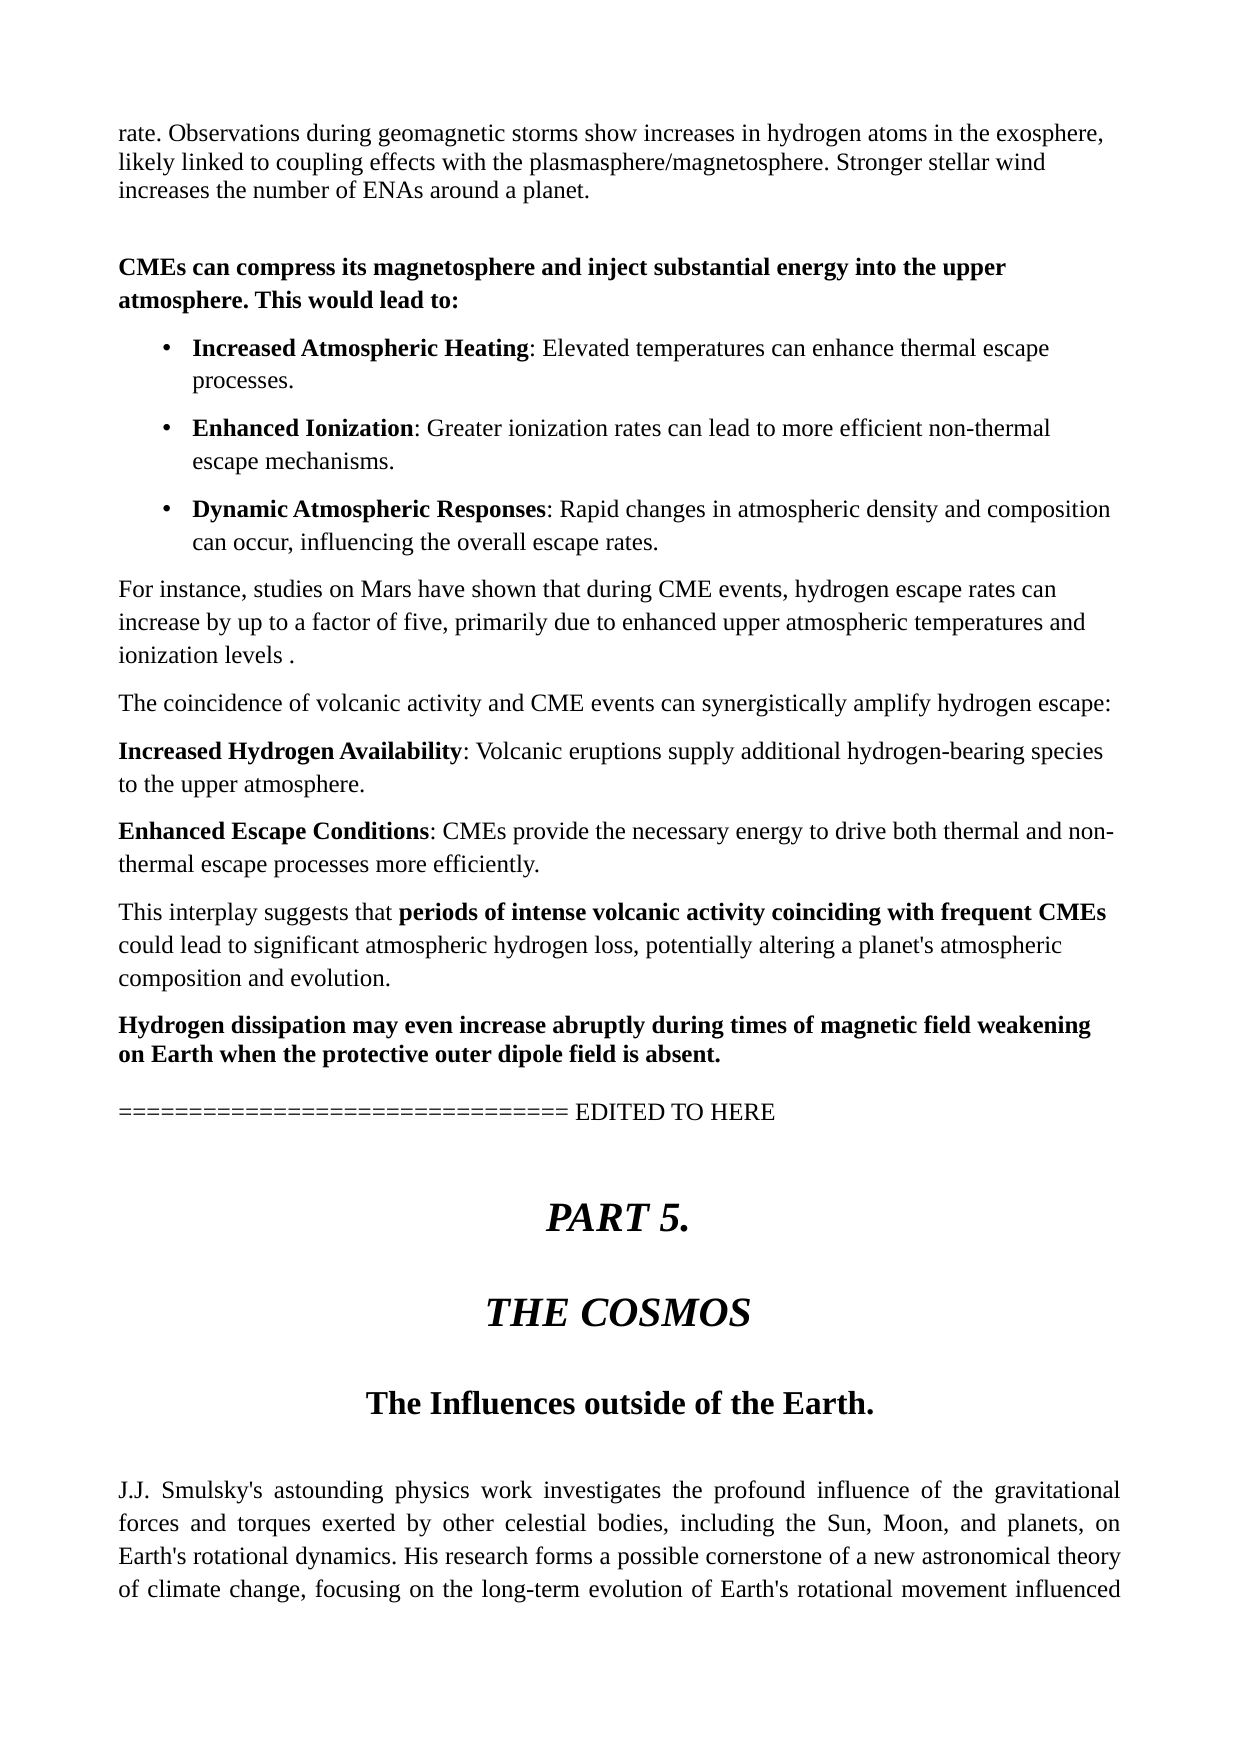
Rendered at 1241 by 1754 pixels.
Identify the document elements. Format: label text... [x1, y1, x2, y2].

text Enhanced Escape Conditions: CMEs provide the necessary energy to drive both thermal and non-thermal escape processes more efficiently. [118, 816, 1122, 878]
text rate. Observations during geomagnetic storms show increases in hydrogen atoms in the exosphere, likely linked to coupling effects with the plasmasphere/magnetosphere. Stronger stellar wind increases the number of ENAs around a planet. [118, 118, 1122, 204]
text Hydrogen dissipation may even increase abruptly during times of magnetic field weakening on Earth when the protective outer dipole field is absent. [118, 1011, 1122, 1068]
text CMEs can compress its magnetosphere and inject substantial energy into the upper atmosphere. This would lead to: [118, 252, 1122, 314]
text The coincidence of volcanic activity and CME events can synergistically amplify hydrogen escape: [118, 688, 1122, 717]
text This interplay suggests that periods of intense volcanic activity coinciding with frequent CMEs could lead to significant atmospheric hydrogen loss, potentially altering a planet's atmospheric composition and evolution. [118, 897, 1122, 992]
text PART 5. [118, 1192, 1122, 1240]
text For instance, studies on Mars have shown that during CME events, hydrogen escape rates can increase by up to a factor of five, primarily due to enhanced upper atmospheric temperatures and ionization levels . [118, 574, 1122, 669]
text ================================ EDITED TO HERE [118, 1097, 1122, 1126]
text THE COSMOS [118, 1288, 1122, 1336]
text J.J. Smulsky's astounding physics work investigates the profound influence of the gravitational forces and torques exerted by other celestial bodies, including the Sun, Moon, and planets, on Earth's rotational dynamics. His research forms a possible cornerstone of a new astronomical theory of climate change, focusing on the long-term evolution of Earth's rotational movement influenced [118, 1442, 1122, 1603]
text The Influences outside of the Earth. [118, 1383, 1122, 1422]
list Enhanced Ionization: Greater ionization rates can lead to more efficient non-thermal escape mechanisms. [162, 413, 1122, 475]
text Increased Hydrogen Availability: Volcanic eruptions supply additional hydrogen-bearing species to the upper atmosphere. [118, 736, 1122, 797]
list Increased Atmospheric Heating: Elevated temperatures can enhance thermal escape processes. [162, 333, 1122, 394]
list Dynamic Atmospheric Responses: Rapid changes in atmospheric density and composition can occur, influencing the overall escape rates. [162, 494, 1122, 556]
